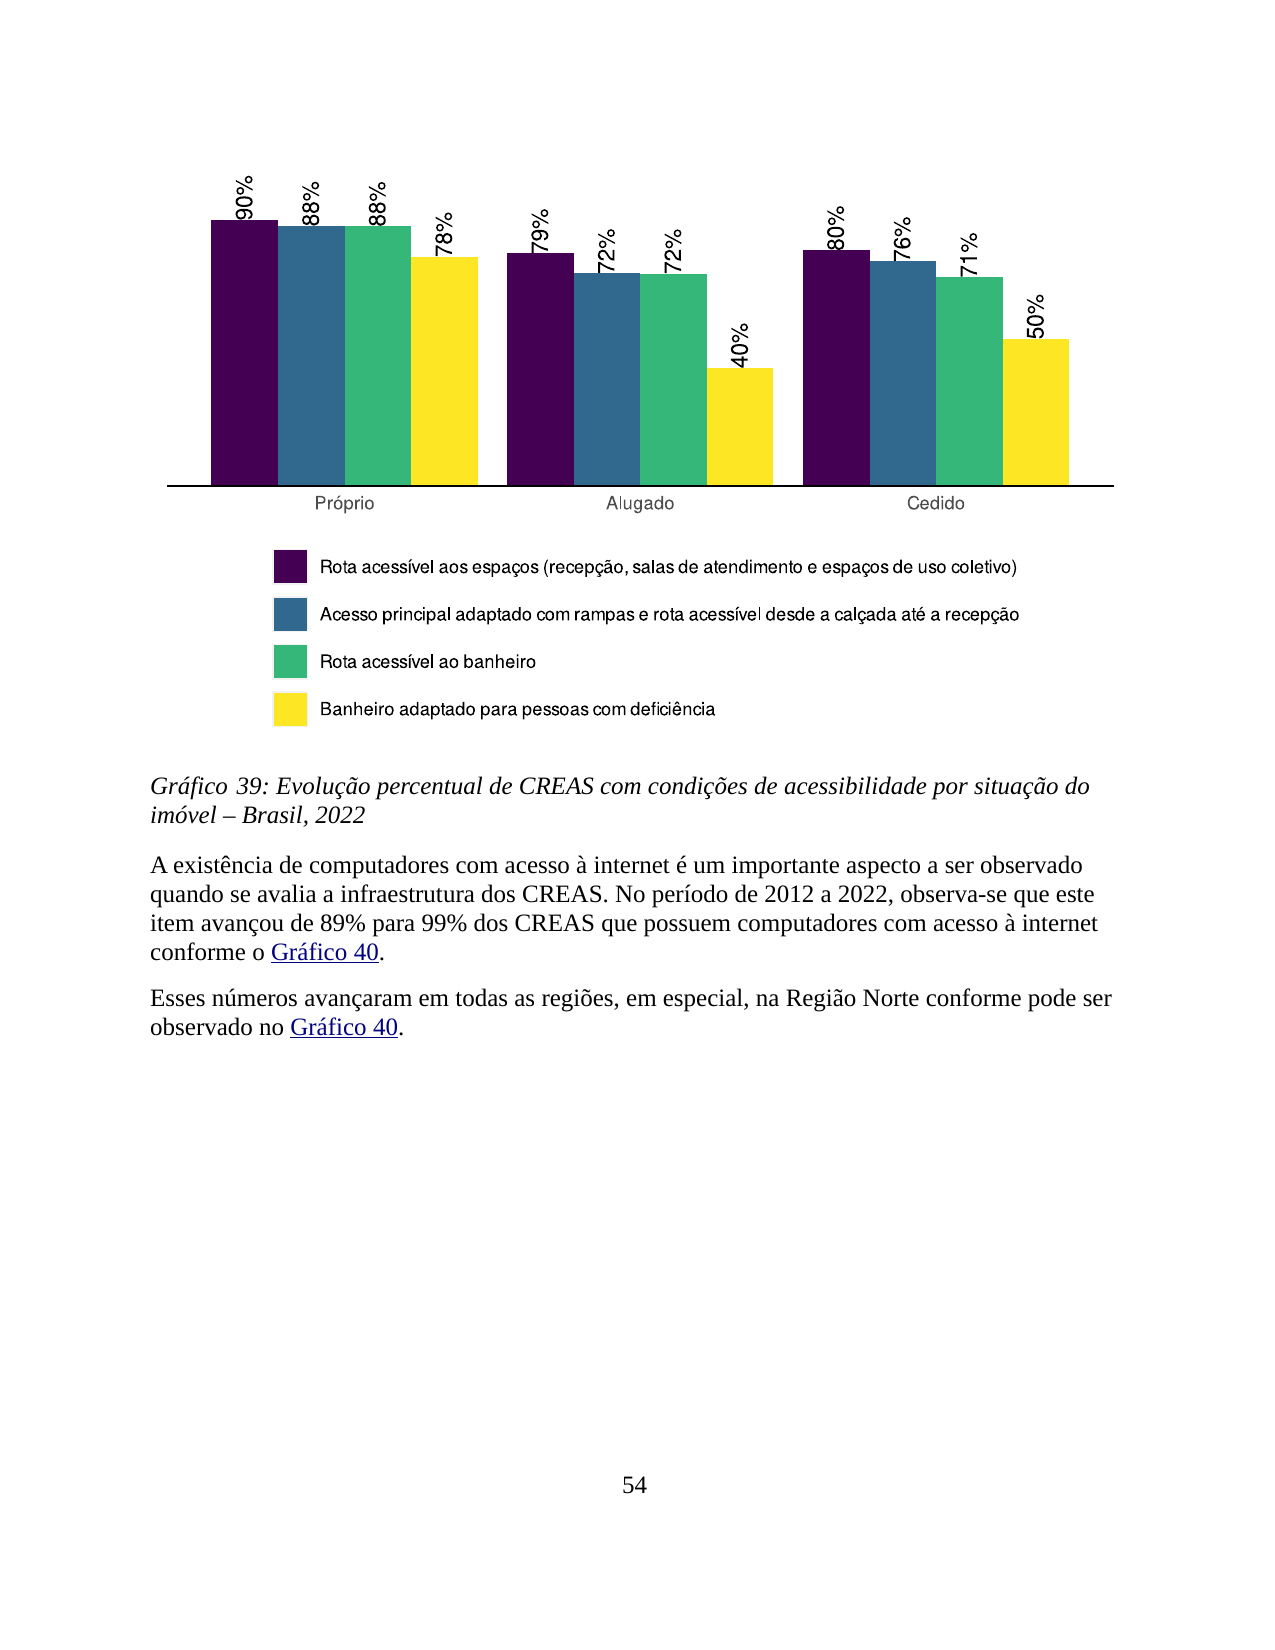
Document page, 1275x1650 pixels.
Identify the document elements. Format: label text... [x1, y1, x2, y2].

table_header Gráfico 39: Evolução percentual de CREAS com condições de acessibilidade por situação do imóvel – Brasil, 2022 [150, 751, 1125, 841]
text A existência de computadores com acesso à internet é um importante aspecto a ser observado quando se avalia a infraestrutura dos CREAS. No período de 2012 a 2022, observa-se que este item avançou de 89% para 99% dos CREAS que possuem computadores com acesso à internet conforme o Gráfico 40. [150, 850, 1125, 965]
text Esses números avançaram em todas as regiões, em especial, na Região Norte conforme pode ser observado no Gráfico 40. [150, 983, 1125, 1041]
